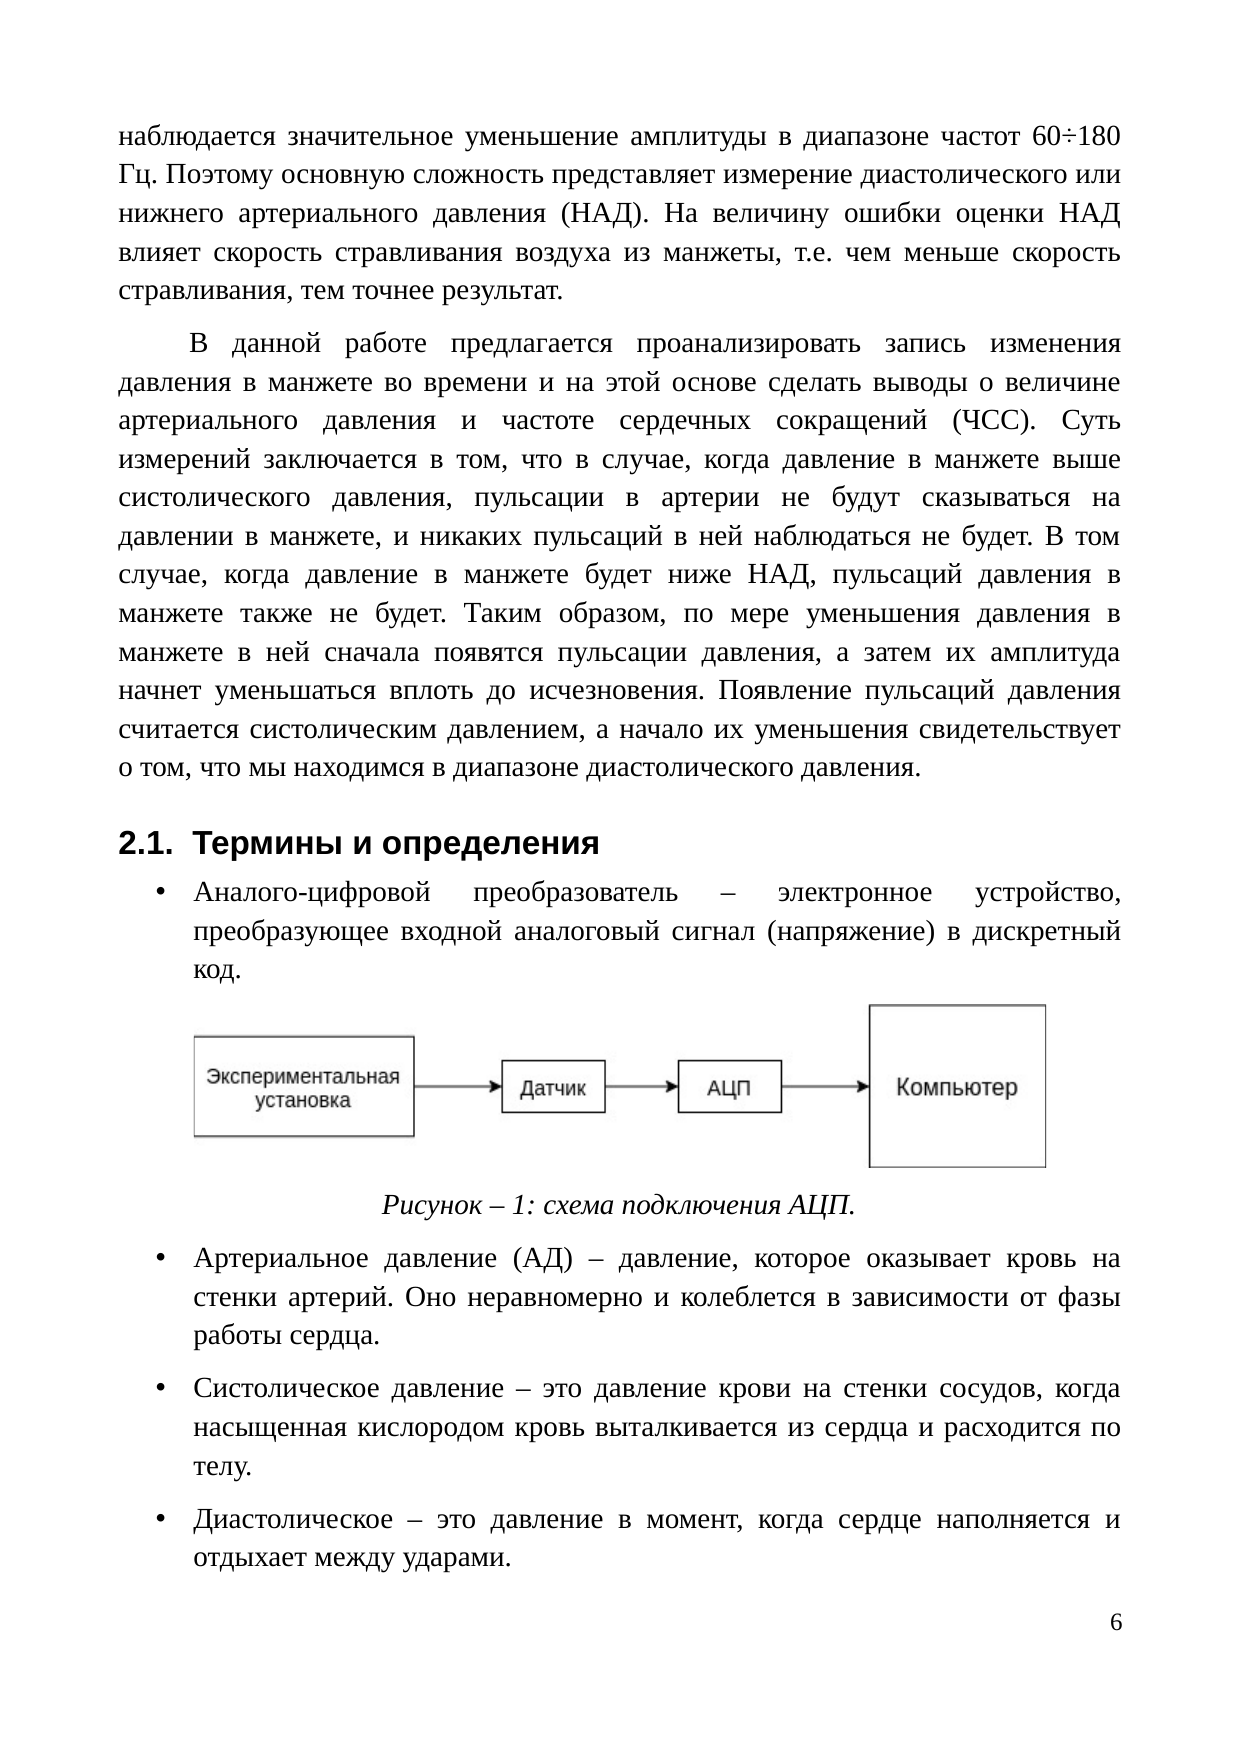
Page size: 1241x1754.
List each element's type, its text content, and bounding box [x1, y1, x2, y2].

text Рисунок – 1: схема подключения АЦП. [118, 1187, 1122, 1221]
text В данной работе предлагается проанализировать запись изменения давления в манжете во времени и на этой основе сделать выводы о величине артериального давления и частоте сердечных сокращений (ЧСС). Суть измерений заключается в том, что в случае, когда давление в манжете выше систолического давления, пульсации в артерии не будут сказываться на давлении в манжете, и никаких пульсаций в ней наблюдаться не будет. В том случае, когда давление в манжете будет ниже НАД, пульсаций давления в манжете также не будет. Таким образом, по мере уменьшения давления в манжете в ней сначала появятся пульсации давления, а затем их амплитуда начнет уменьшаться вплоть до исчезновения. Появление пульсаций давления считается систолическим давлением, а начало их уменьшения свидетельствует о том, что мы находимся в диапазоне диастолического давления. [118, 325, 1122, 783]
list Диастолическое – это давление в момент, когда сердце наполняется и отдыхает между ударами. [156, 1501, 1122, 1573]
list Систолическое давление – это давление крови на стенки сосудов, когда насыщенная кислородом кровь выталкивается из сердца и расходится по телу. [156, 1370, 1122, 1481]
picture [193, 1004, 1047, 1168]
text наблюдается значительное уменьшение амплитуды в диапазоне частот 60÷180 Гц. Поэтому основную сложность представляет измерение диастолического или нижнего артериального давления (НАД). На величину ошибки оценки НАД влияет скорость стравливания воздуха из манжеты, т.е. чем меньше скорость стравливания, тем точнее результат. [118, 118, 1122, 306]
list Аналого-цифровой преобразователь – электронное устройство, преобразующее входной аналоговый сигнал (напряжение) в дискретный код. [156, 874, 1122, 985]
subtitle Термины и определения [118, 823, 1122, 862]
list Артериальное давление (АД) – давление, которое оказывает кровь на стенки артерий. Оно неравномерно и колеблется в зависимости от фазы работы сердца. [156, 1240, 1122, 1351]
